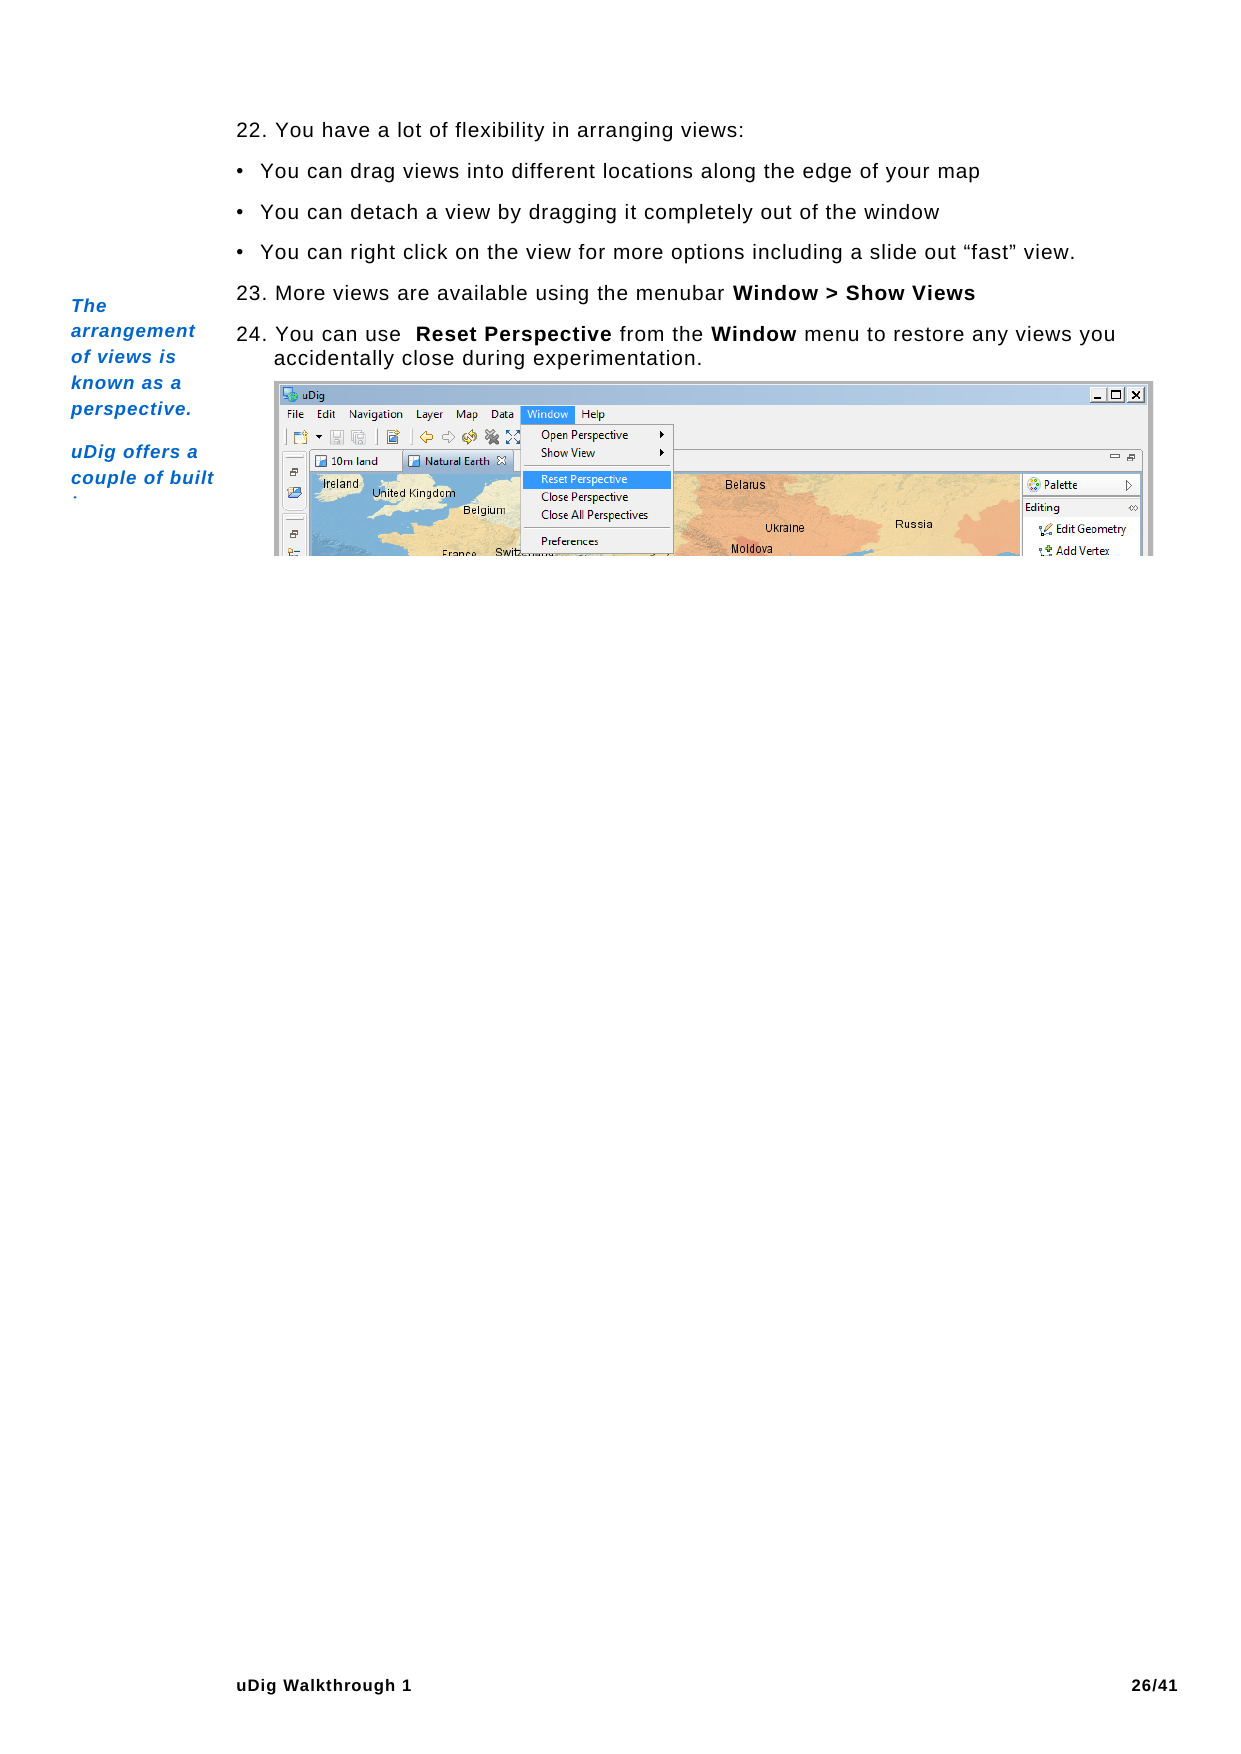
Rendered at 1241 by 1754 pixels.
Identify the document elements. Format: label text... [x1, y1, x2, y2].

picture [273, 381, 1154, 556]
list You have a lot of flexibility in arranging views: [236, 118, 1181, 142]
list The arrangement of views is known as a perspective. [71, 294, 222, 419]
list You can use Reset Perspective from the Window menu to restore any views you accidentally close during experimentation. [236, 322, 1181, 567]
list You can detach a view by dragging it completely out of the window [236, 199, 1181, 223]
list uDig offers a couple of built in perspectives. [71, 441, 222, 500]
list More views are available using the menubar Window > Show Views [236, 281, 1181, 305]
list You can drag views into different locations along the edge of your map [236, 159, 1181, 183]
list You can right click on the view for more options including a slide out “fast” view. [236, 240, 1181, 264]
